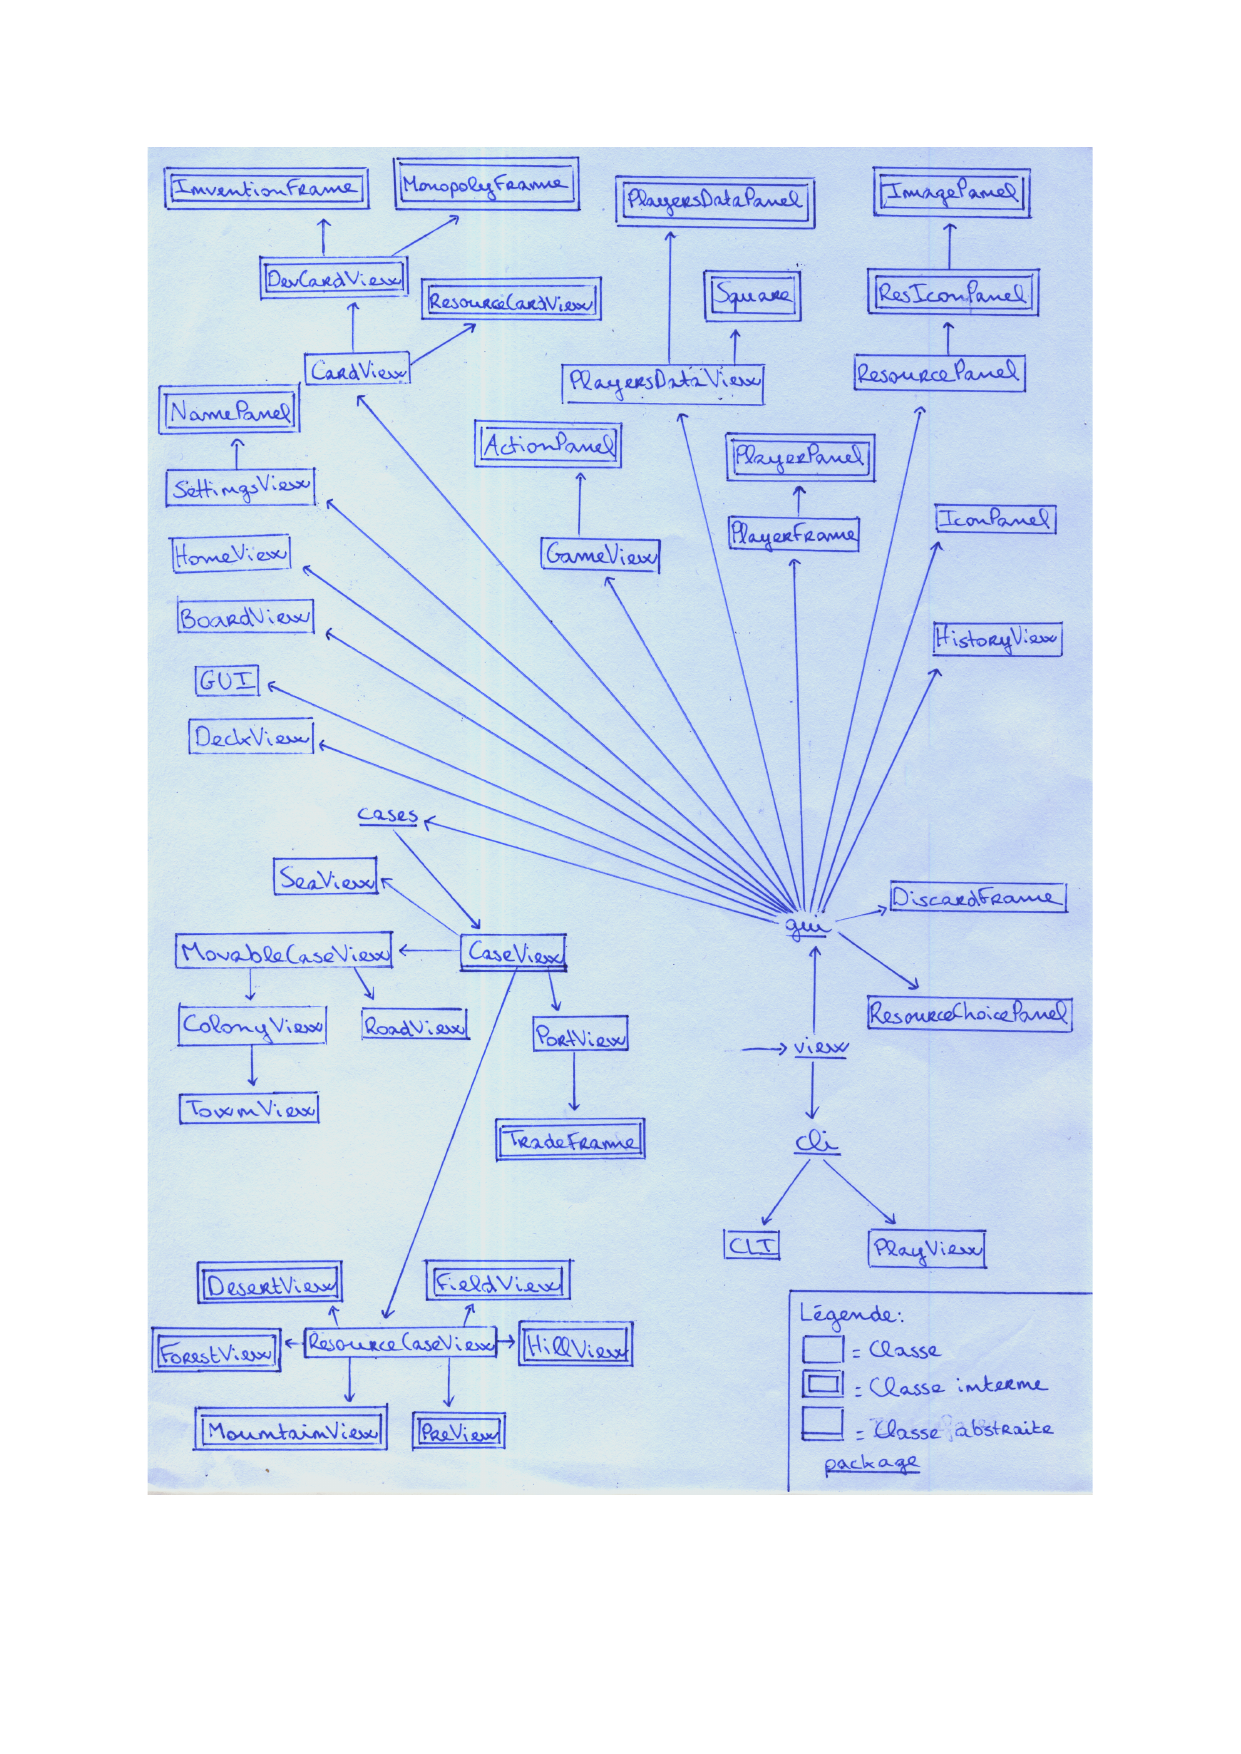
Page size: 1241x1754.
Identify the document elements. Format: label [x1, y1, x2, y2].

picture [147, 147, 1093, 1495]
